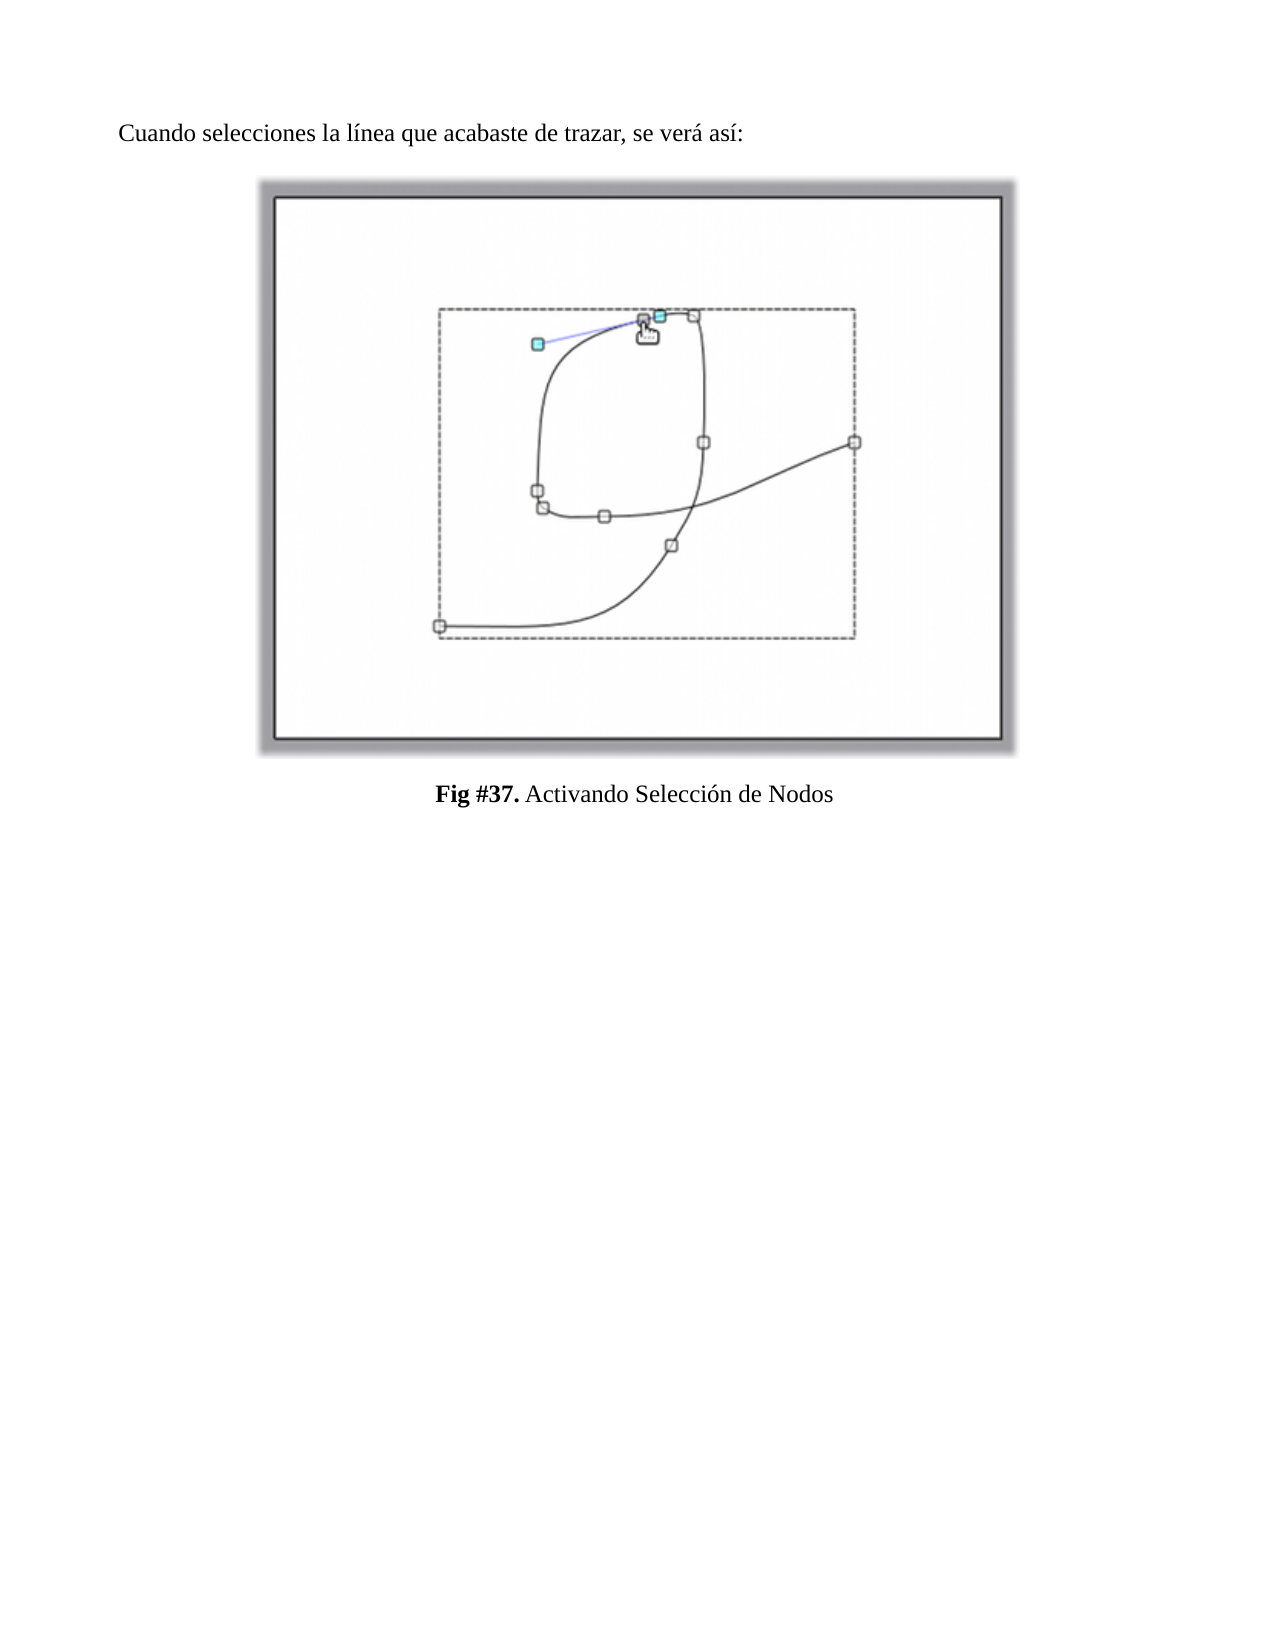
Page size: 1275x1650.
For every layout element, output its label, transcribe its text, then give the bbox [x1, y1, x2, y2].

text Fig #37. Activando Selección de Nodos [118, 779, 1157, 808]
picture [255, 175, 1021, 759]
text Cuando selecciones la línea que acabaste de trazar, se verá así: [118, 118, 1157, 147]
